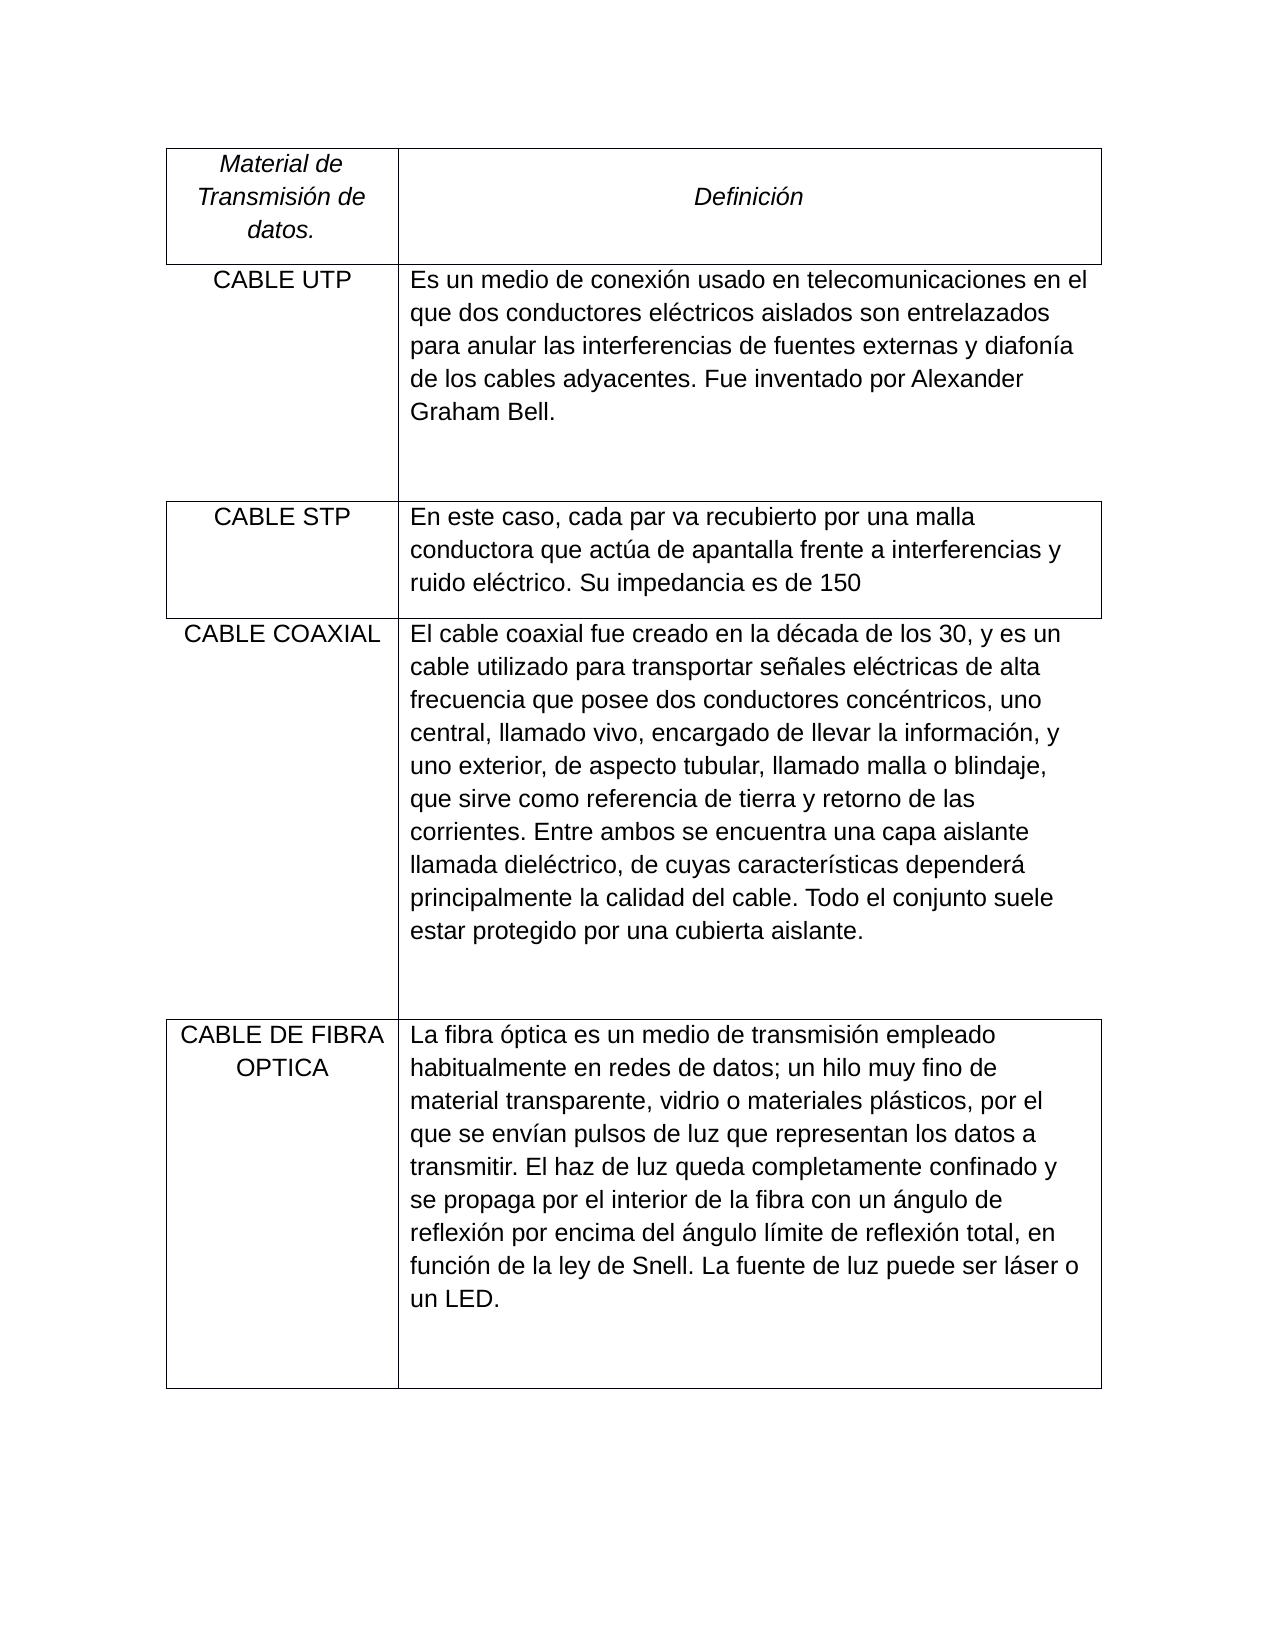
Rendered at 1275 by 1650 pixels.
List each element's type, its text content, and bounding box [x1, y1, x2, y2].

table_cell CABLE DE FIBRA OPTICA [167, 1020, 398, 1388]
table_cell La fibra óptica es un medio de transmisión empleado habitualmente en redes de datos; un hilo muy fino de material transparente, vidrio o materiales plásticos, por el que se envían pulsos de luz que representan los datos a transmitir. El haz de luz queda completamente confinado y se propaga por el interior de la fibra con un ángulo de reflexión por encima del ángulo límite de reflexión total, en función de la ley de Snell. La fuente de luz puede ser láser o un LED. [399, 1020, 1101, 1388]
table_cell El cable coaxial fue creado en la década de los 30, y es un cable utilizado para transportar señales eléctricas de alta frecuencia que posee dos conductores concéntricos, uno central, llamado vivo, encargado de llevar la información, y uno exterior, de aspecto tubular, llamado malla o blindaje, que sirve como referencia de tierra y retorno de las corrientes. Entre ambos se encuentra una capa aislante llamada dieléctrico, de cuyas características dependerá principalmente la calidad del cable. Todo el conjunto suele estar protegido por una cubierta aislante. [399, 619, 1101, 1019]
table_cell CABLE COAXIAL [166, 619, 398, 1019]
table_header Definición [399, 149, 1101, 264]
table_header Material de Transmisión de datos. [167, 149, 398, 264]
table_cell CABLE UTP [166, 265, 398, 501]
table_cell CABLE STP [167, 502, 398, 617]
table_cell Es un medio de conexión usado en telecomunicaciones en el que dos conductores eléctricos aislados son entrelazados para anular las interferencias de fuentes externas y diafonía de los cables adyacentes. Fue inventado por Alexander Graham Bell. [399, 265, 1101, 501]
table_cell En este caso, cada par va recubierto por una malla conductora que actúa de apantalla frente a interferencias y ruido eléctrico. Su impedancia es de 150 [399, 502, 1101, 617]
